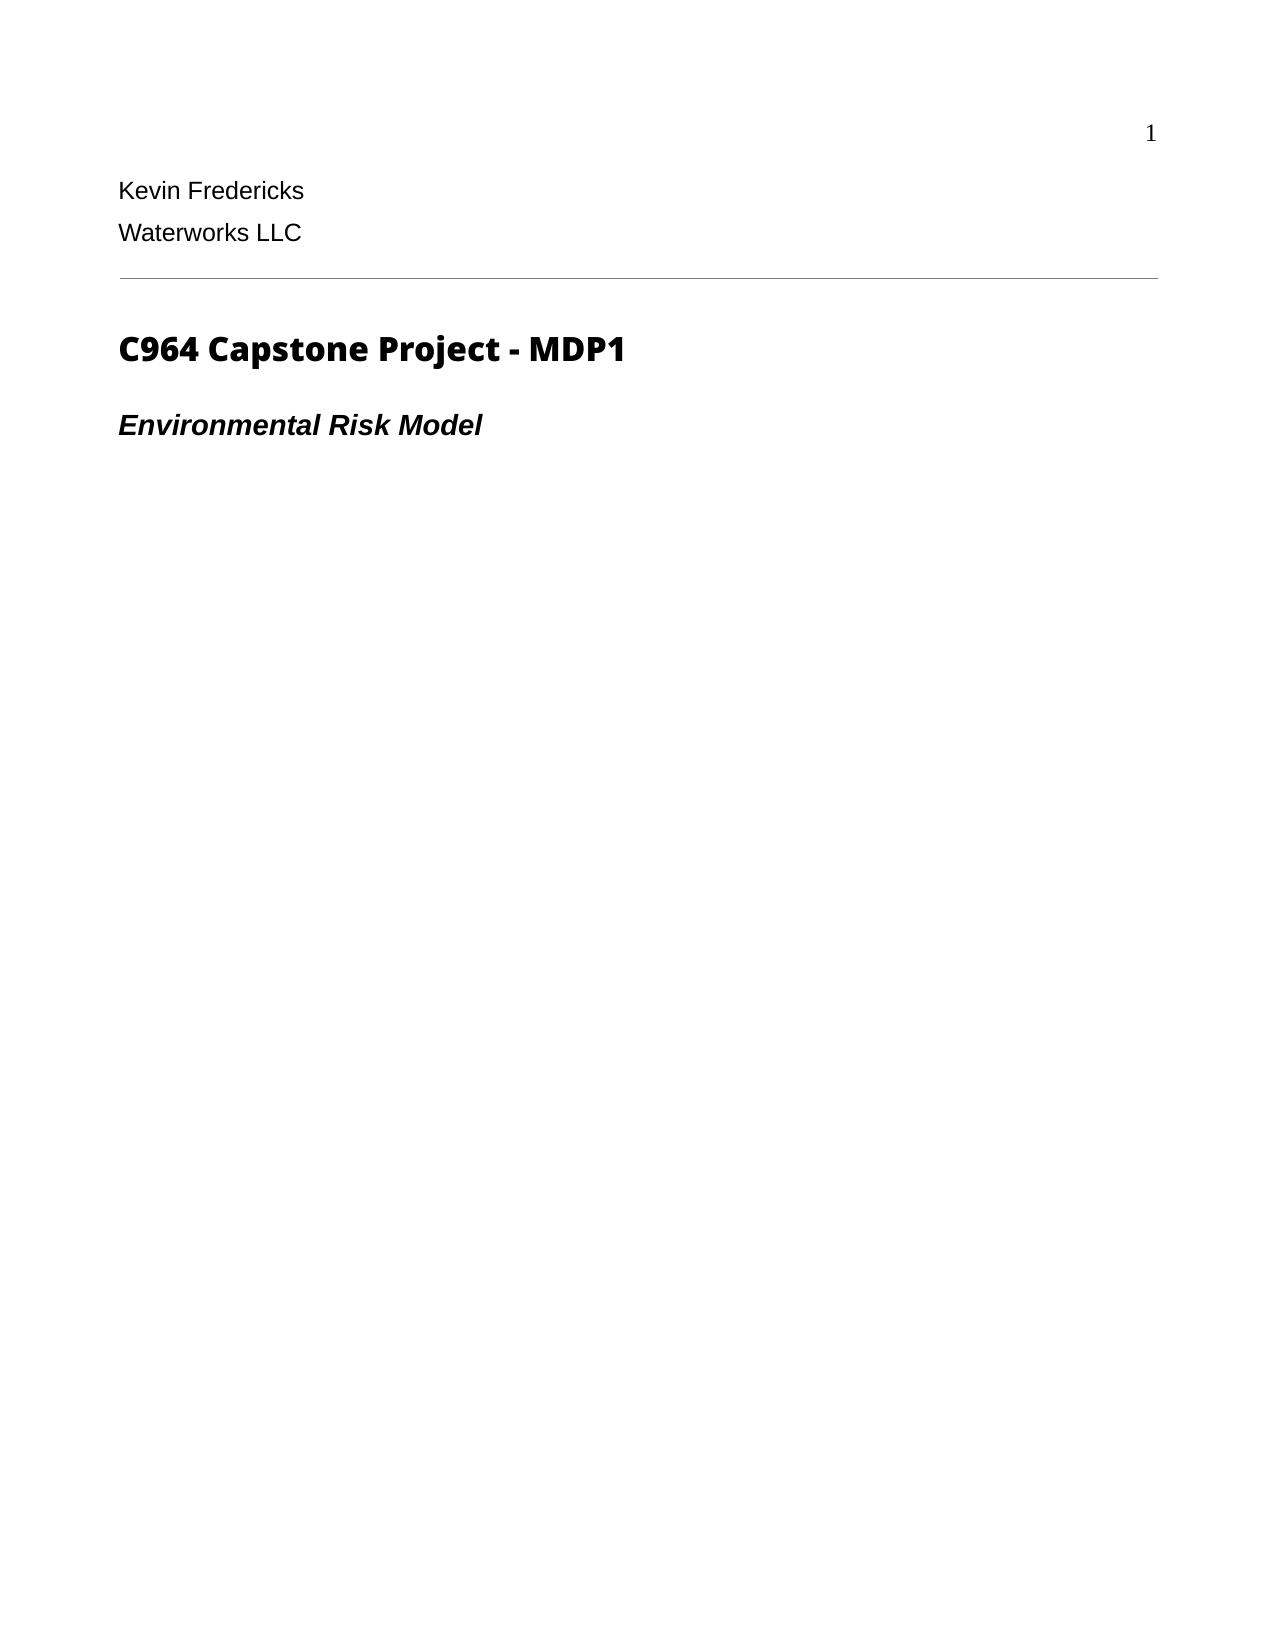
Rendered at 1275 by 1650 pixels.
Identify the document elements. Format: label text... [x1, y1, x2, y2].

text Waterworks LLC [118, 218, 1157, 246]
text Kevin Fredericks [118, 176, 1157, 205]
subtitle Environmental Risk Model [118, 408, 1157, 442]
subtitle C964 Capstone Project - MDP1 [118, 325, 1157, 371]
